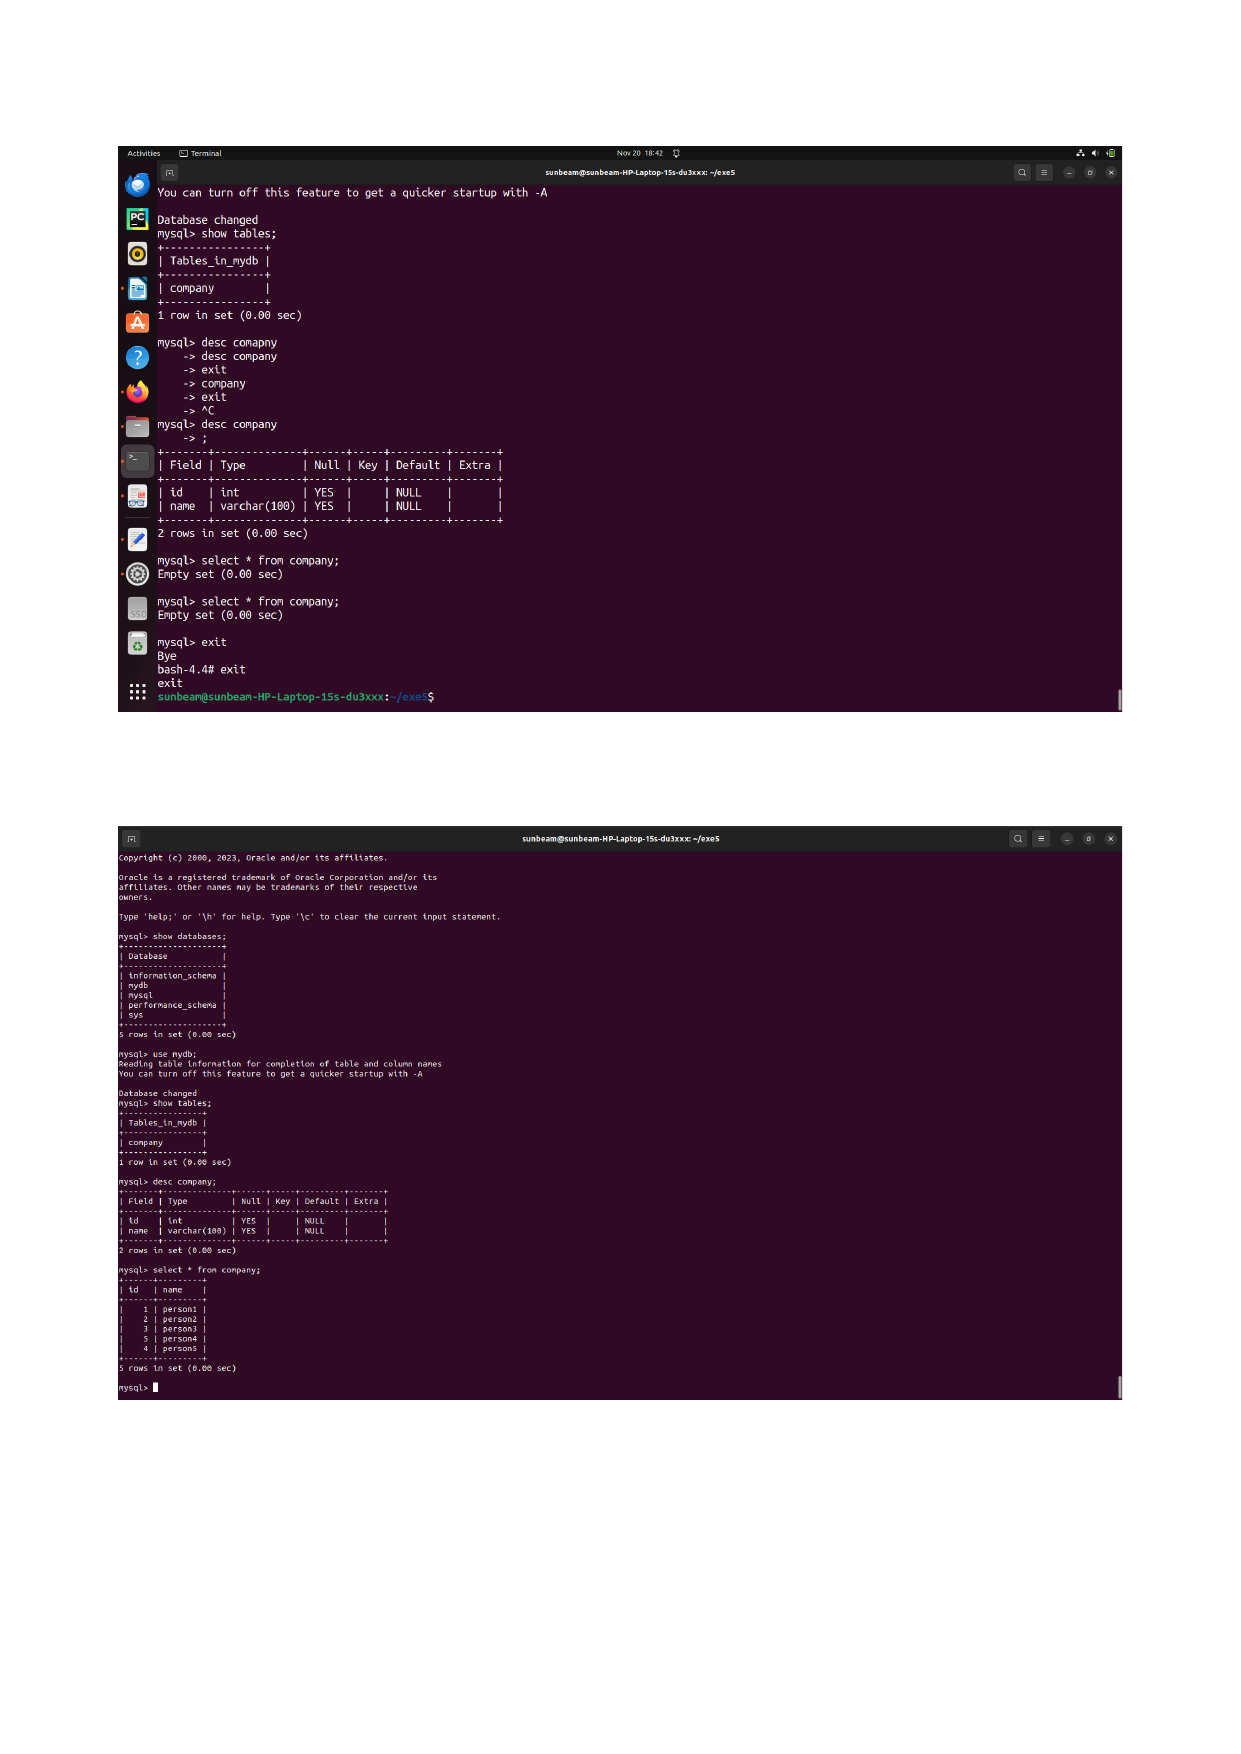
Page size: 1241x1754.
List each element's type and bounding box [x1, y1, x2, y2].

picture [118, 146, 1123, 712]
picture [118, 826, 1123, 1400]
